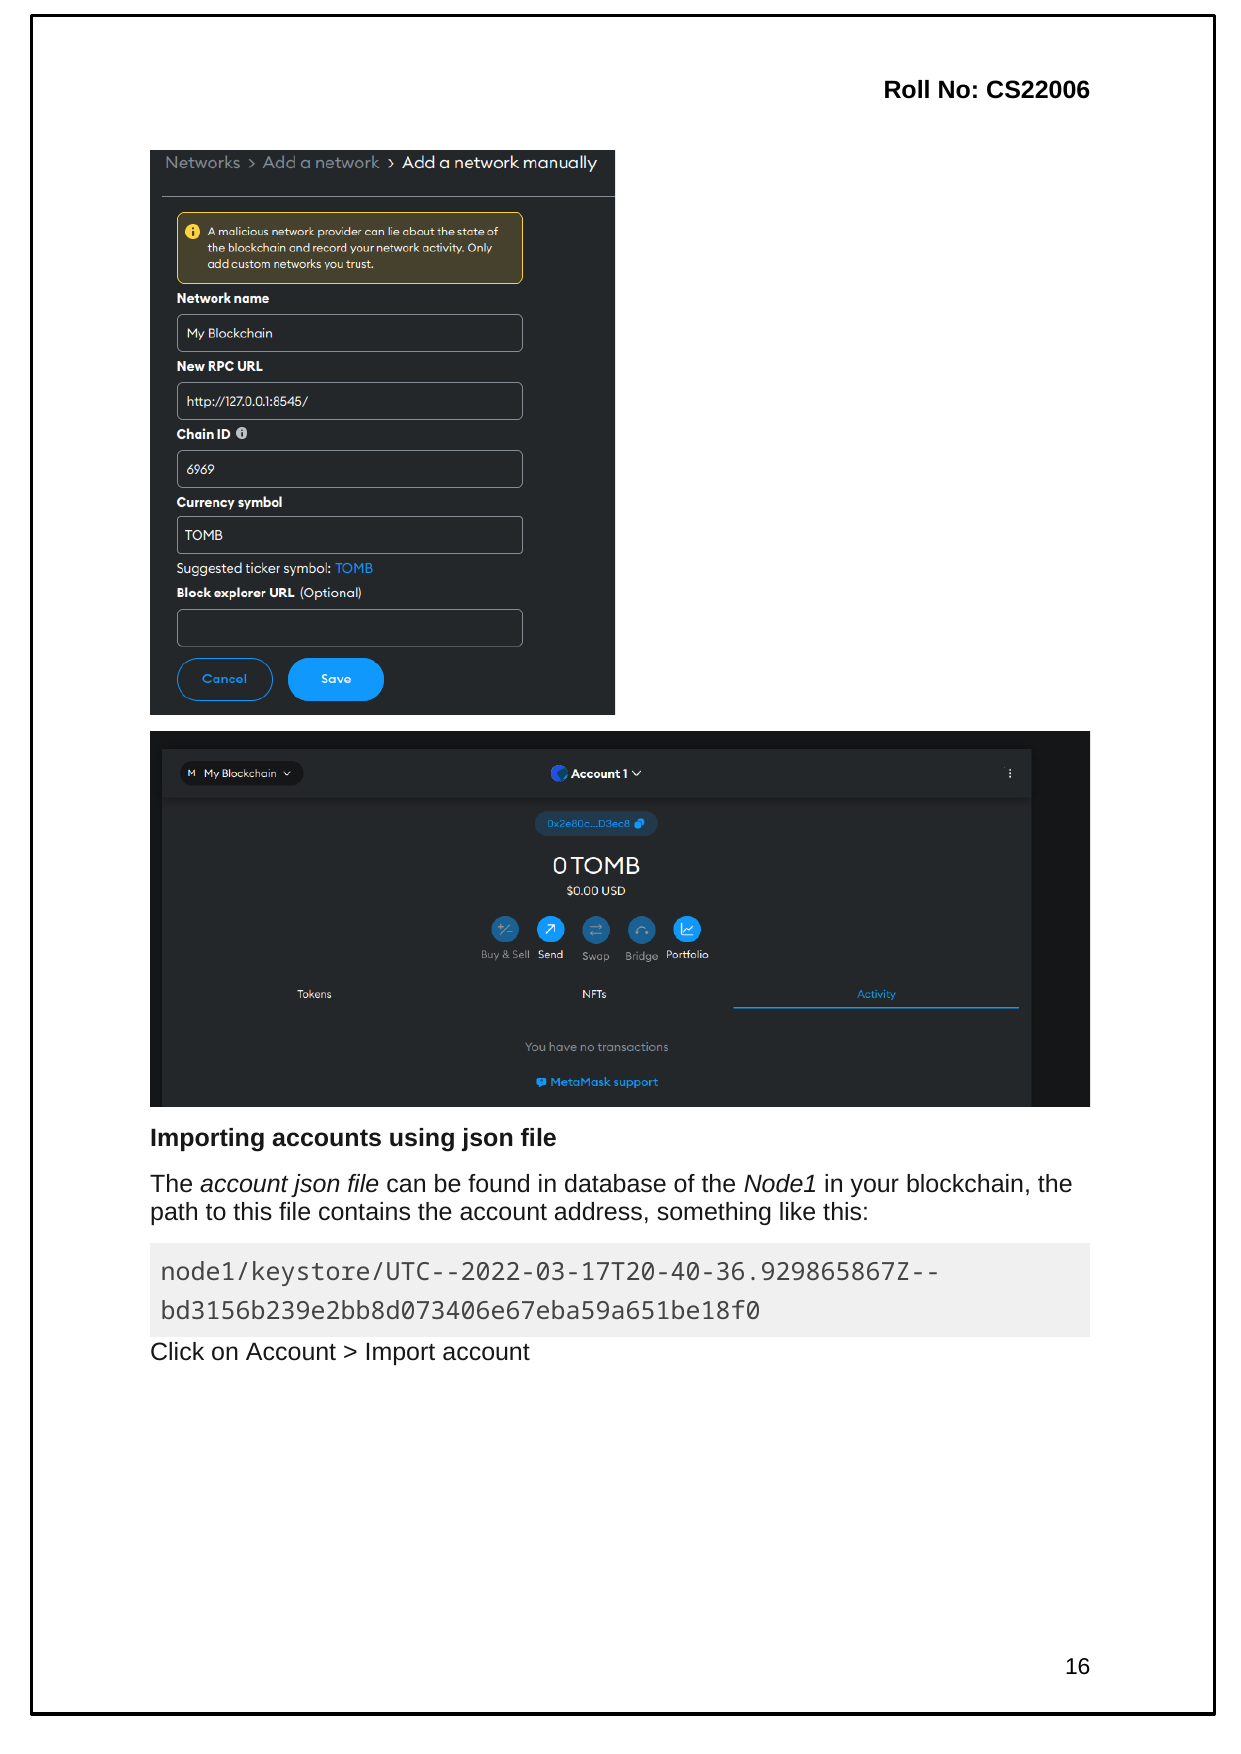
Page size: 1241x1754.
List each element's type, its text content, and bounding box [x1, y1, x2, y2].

text The account json file can be found in database of the Node1 in your blockchain, the path to this file contains the account address, something like this: [150, 1169, 1090, 1226]
table_header node1/keystore/UTC--2022-03-17T20-40-36.929865867Z--bd3156b239e2bb8d073406e67eba59a651be18f0 [150, 1243, 1090, 1337]
picture [150, 731, 1091, 1107]
text Importing accounts using json file [150, 1123, 1090, 1152]
text Click on Account > Import account [150, 1337, 1090, 1366]
picture [150, 150, 615, 715]
